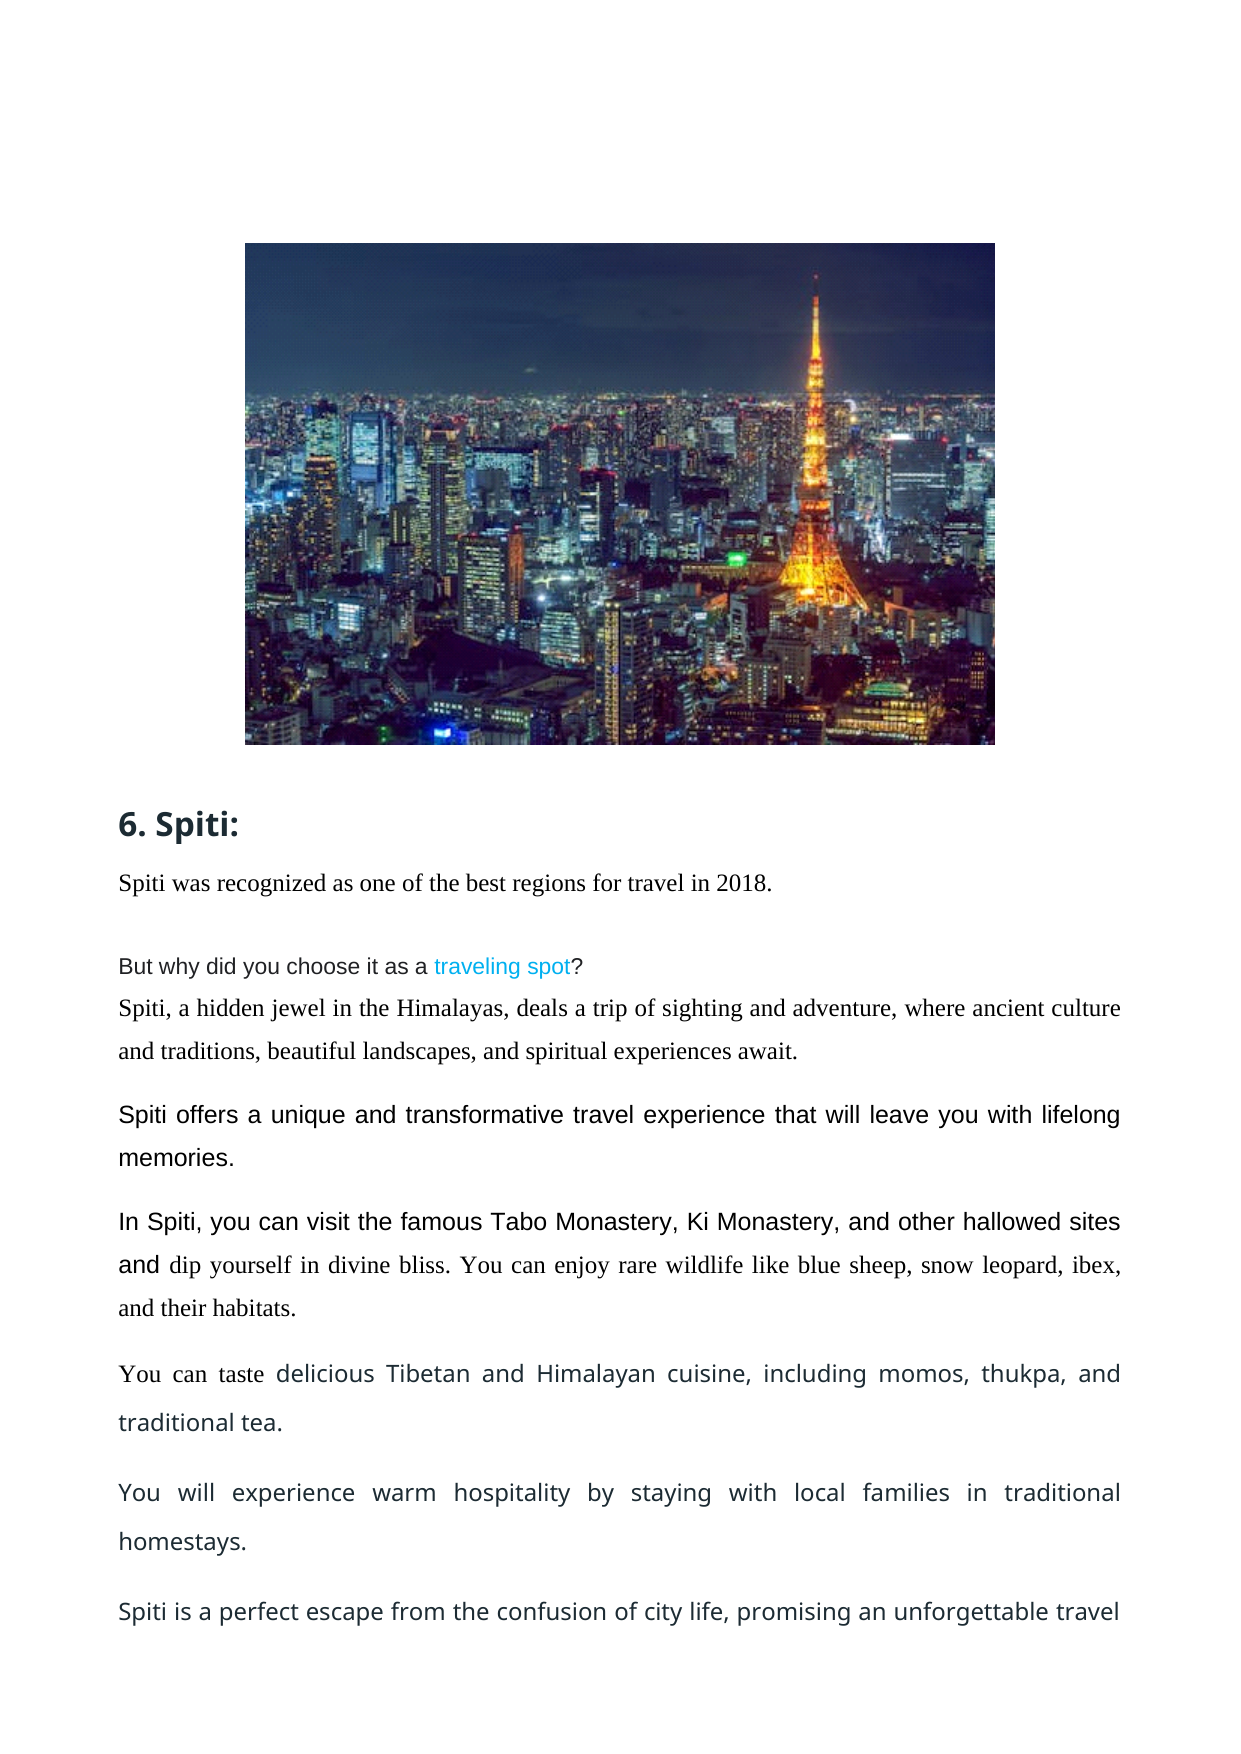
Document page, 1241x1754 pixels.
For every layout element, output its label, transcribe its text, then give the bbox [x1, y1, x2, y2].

text You can taste delicious Tibetan and Himalayan cuisine, including momos, thukpa, and traditional tea. [118, 1357, 1122, 1439]
text Spiti was recognized as one of the best regions for travel in 2018. [118, 868, 1122, 897]
text 6. Spiti: [118, 800, 1122, 846]
text Spiti is a perfect escape from the confusion of city life, promising an unforgettable travel [118, 1594, 1122, 1627]
text In Spiti, you can visit the famous Tabo Monastery, Ki Monastery, and other hallowed sites and dip yourself in divine bliss. You can enjoy rare wildlife like blue sheep, snow leopard, ibex, and their habitats. [118, 1207, 1122, 1322]
text Spiti offers a unique and transformative travel experience that will leave you with lifelong memories. [118, 1100, 1122, 1172]
text Spiti, a hidden jewel in the Himalayas, deals a trip of sighting and adventure, where ancient culture and traditions, beautiful landscapes, and spiritual experiences await. [118, 993, 1122, 1065]
text But why did you choose it as a traveling spot? [118, 953, 1122, 980]
text You will experience warm hospitality by staying with local families in traditional homestays. [118, 1476, 1122, 1557]
